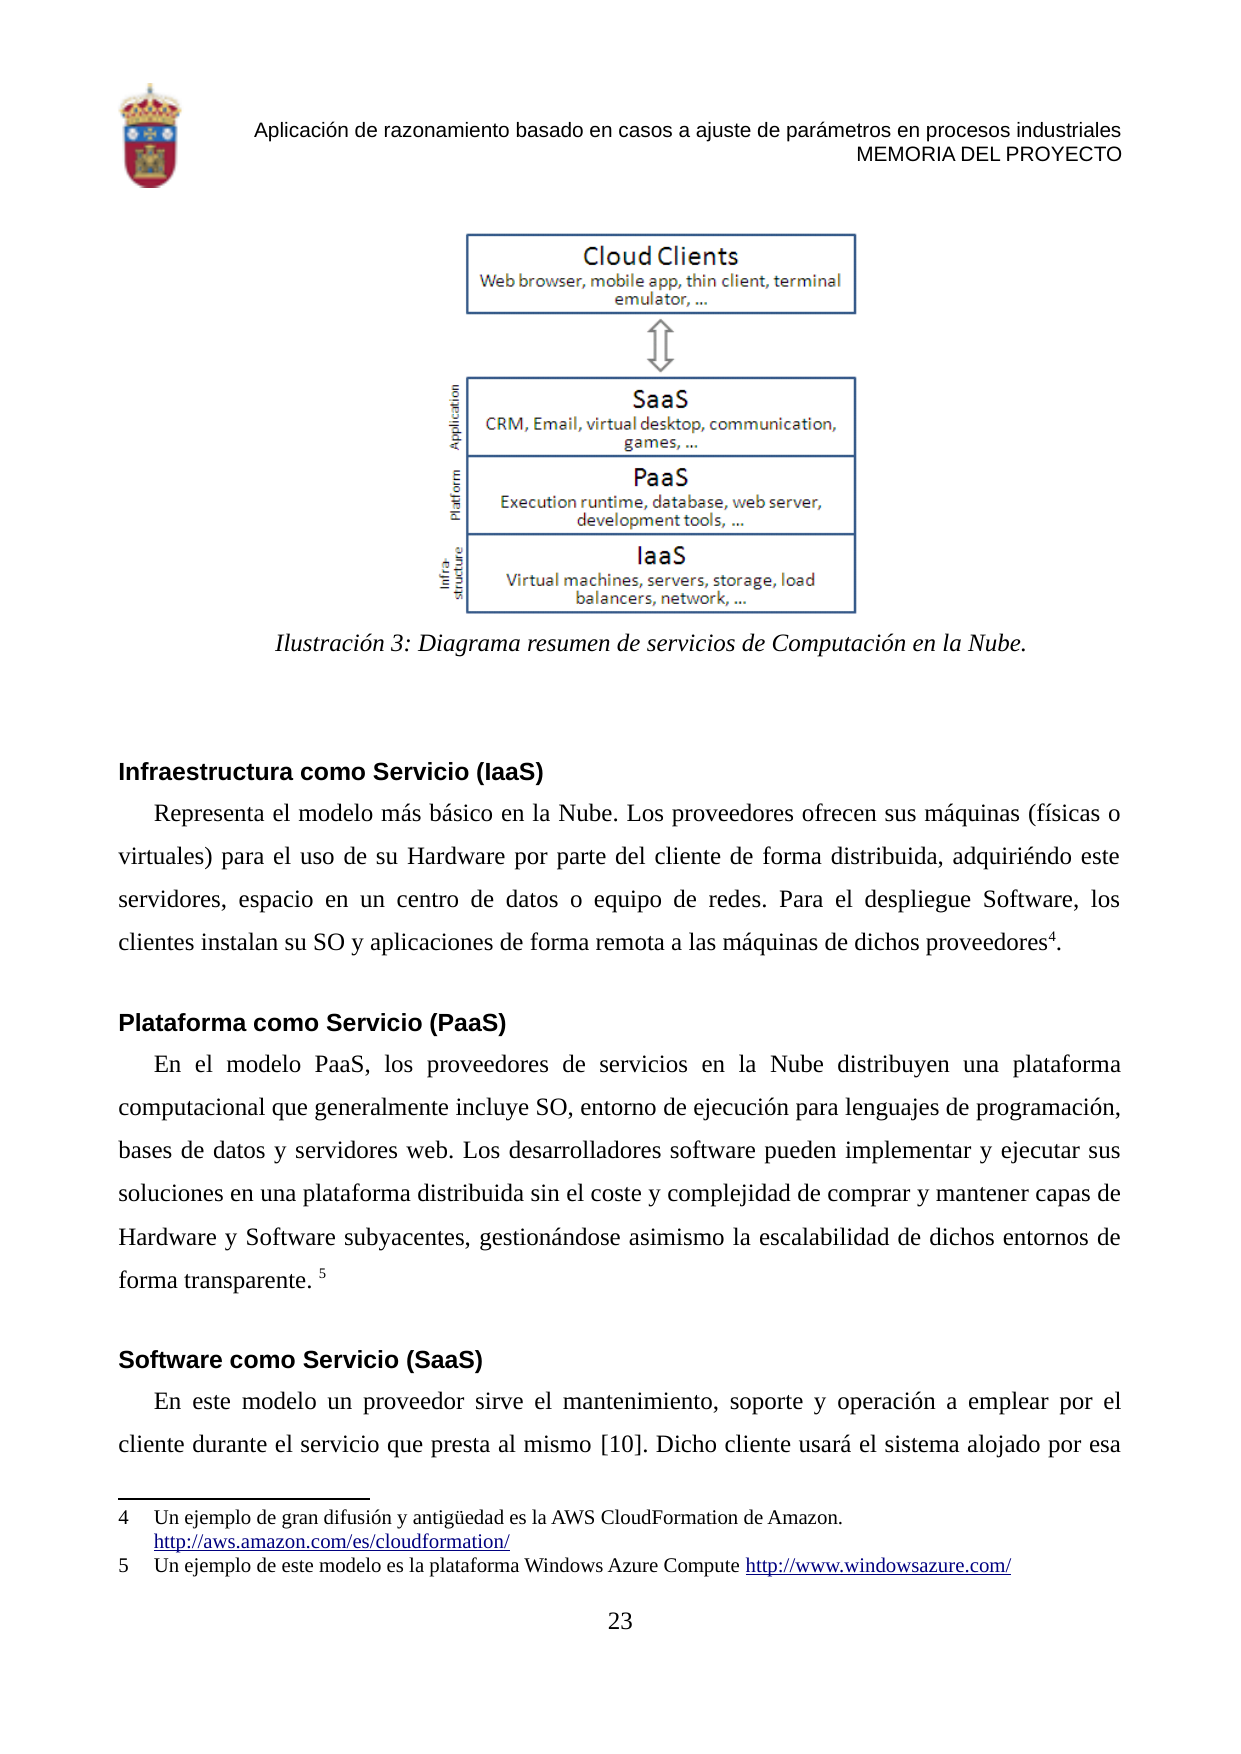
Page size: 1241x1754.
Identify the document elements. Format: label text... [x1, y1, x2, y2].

text Representa el modelo más básico en la Nube. Los proveedores ofrecen sus máquinas (físicas o virtuales) para el uso de su Hardware por parte del cliente de forma distribuida, adquiriéndo este servidores, espacio en un centro de datos o equipo de redes. Para el despliegue Software, los clientes instalan su SO y aplicaciones de forma remota a las máquinas de dichos proveedores. [118, 798, 1122, 956]
picture [117, 83, 184, 188]
subtitle Infraestructura como Servicio (IaaS) [118, 757, 1122, 786]
subtitle Plataforma como Servicio (PaaS) [118, 1008, 1122, 1037]
subtitle Software como Servicio (SaaS) [118, 1345, 1122, 1374]
text Un ejemplo de gran difusión y antigüedad es la AWS CloudFormation de Amazon. http://aws.amazon.com/es/cloudformation/ [118, 1505, 1122, 1553]
text Un ejemplo de este modelo es la plataforma Windows Azure Compute http://www.windowsazure.com/ [118, 1553, 1122, 1577]
text En el modelo PaaS, los proveedores de servicios en la Nube distribuyen una plataforma computacional que generalmente incluye SO, entorno de ejecución para lenguajes de programación, bases de datos y servidores web. Los desarrolladores software pueden implementar y ejecutar sus soluciones en una plataforma distribuida sin el coste y complejidad de comprar y mantener capas de Hardware y Software subyacentes, gestionándose asimismo la escalabilidad de dichos entornos de forma transparente. [118, 1049, 1122, 1293]
text En este modelo un proveedor sirve el mantenimiento, soporte y operación a emplear por el cliente durante el servicio que presta al mismo [10]. Dicho cliente usará el sistema alojado por esa [118, 1386, 1122, 1458]
text Ilustración 3: Diagrama resumen de servicios de Computación en la Nube. [263, 242, 1042, 657]
